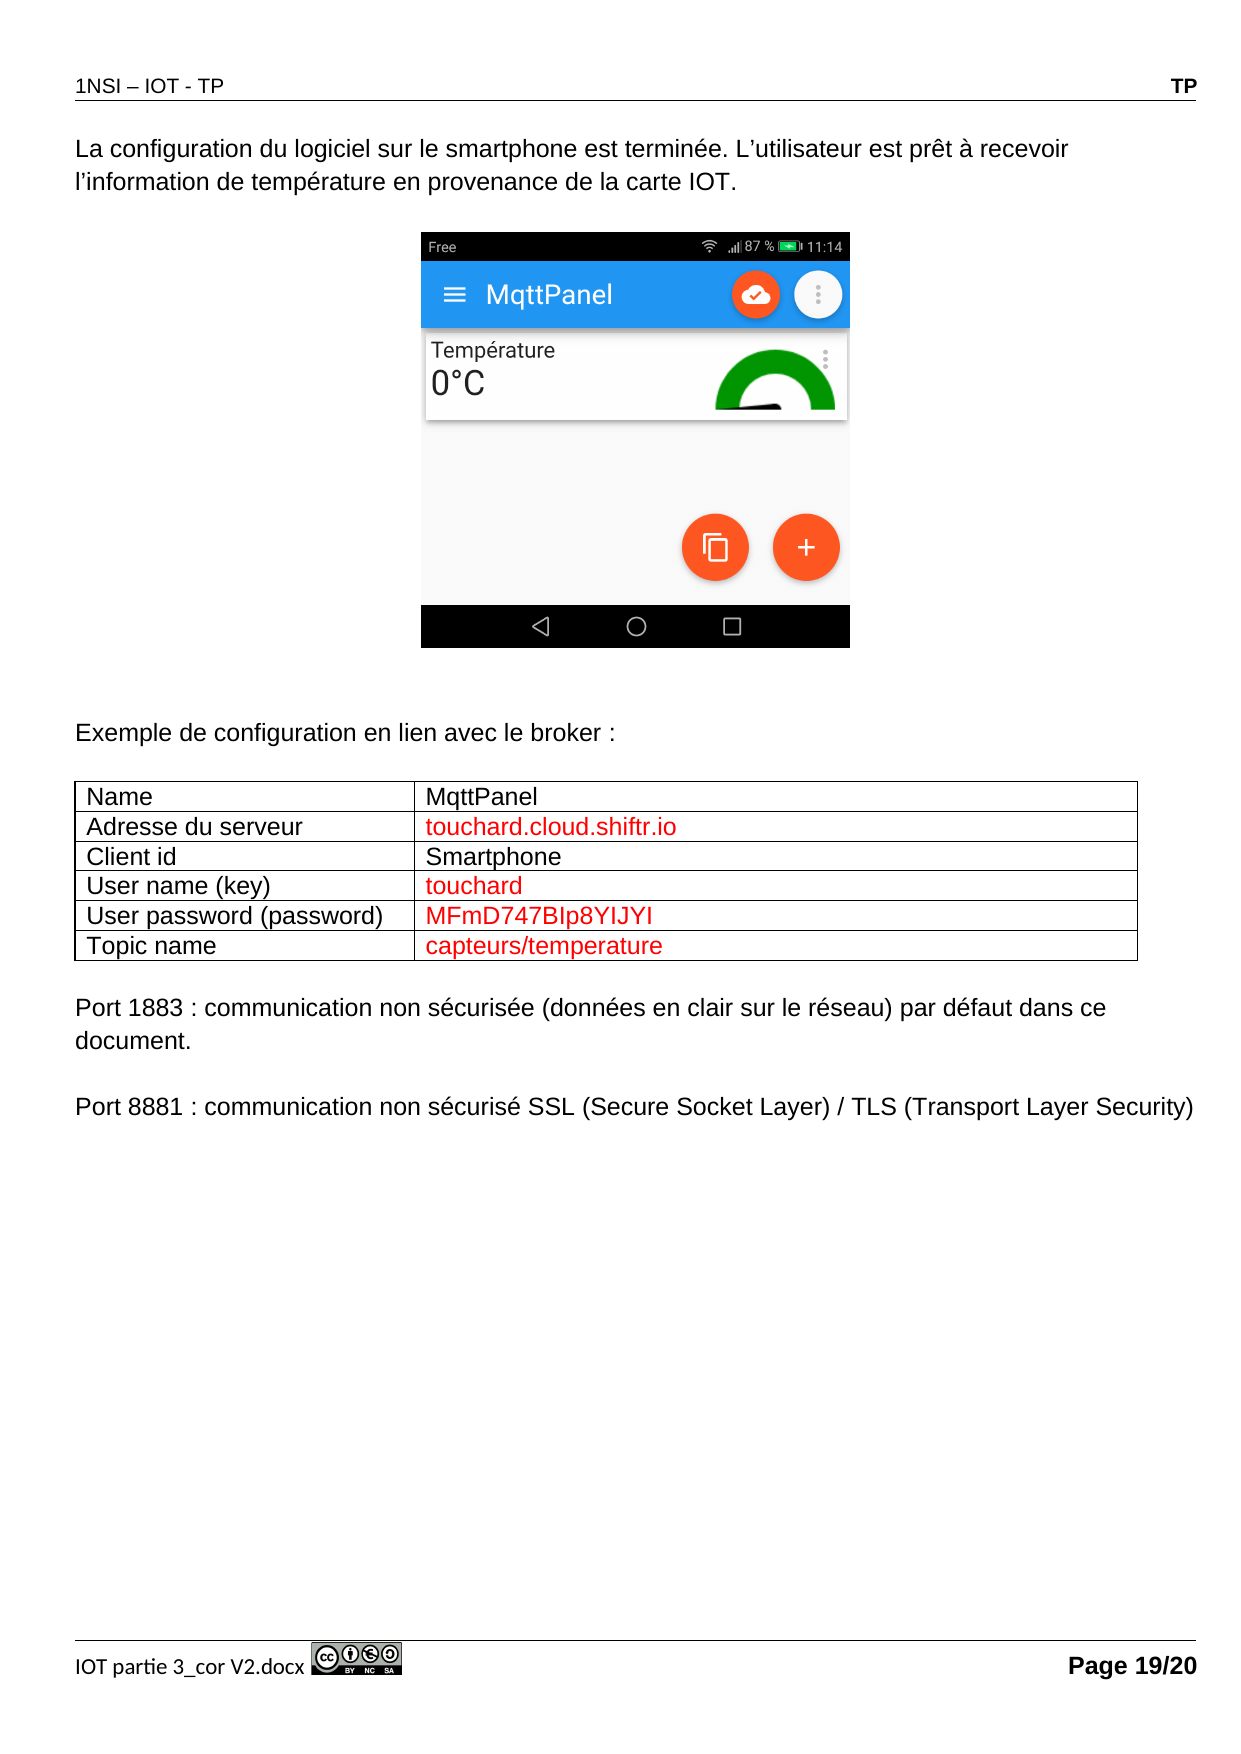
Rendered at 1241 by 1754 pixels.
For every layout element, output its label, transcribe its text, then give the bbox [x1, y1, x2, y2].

text Exemple de configuration en lien avec le broker : [75, 718, 1196, 746]
table_cell User name (key) [76, 871, 414, 900]
text Port 8881 : communication non sécurisé SSL (Secure Socket Layer) / TLS (Transport Layer Security) [75, 1092, 1196, 1121]
text La configuration du logiciel sur le smartphone est terminée. L’utilisateur est prêt à recevoir l’information de température en provenance de la carte IOT. [75, 134, 1196, 196]
table_header Name [76, 782, 414, 811]
table_cell User password (password) [76, 901, 414, 930]
picture [421, 232, 850, 648]
table_header MqttPanel [415, 782, 1137, 811]
table_cell capteurs/temperature [415, 931, 1137, 960]
table_cell Client id [76, 842, 414, 870]
text Port 1883 : communication non sécurisée (données en clair sur le réseau) par défaut dans ce document. [75, 993, 1196, 1055]
table_cell touchard [415, 871, 1137, 900]
table_cell Topic name [76, 931, 414, 960]
table_cell Adresse du serveur [76, 812, 414, 841]
table_cell MFmD747BIp8YIJYI [415, 901, 1137, 930]
table_cell touchard.cloud.shiftr.io [415, 812, 1137, 841]
table_cell Smartphone [415, 842, 1137, 870]
picture [311, 1642, 402, 1675]
